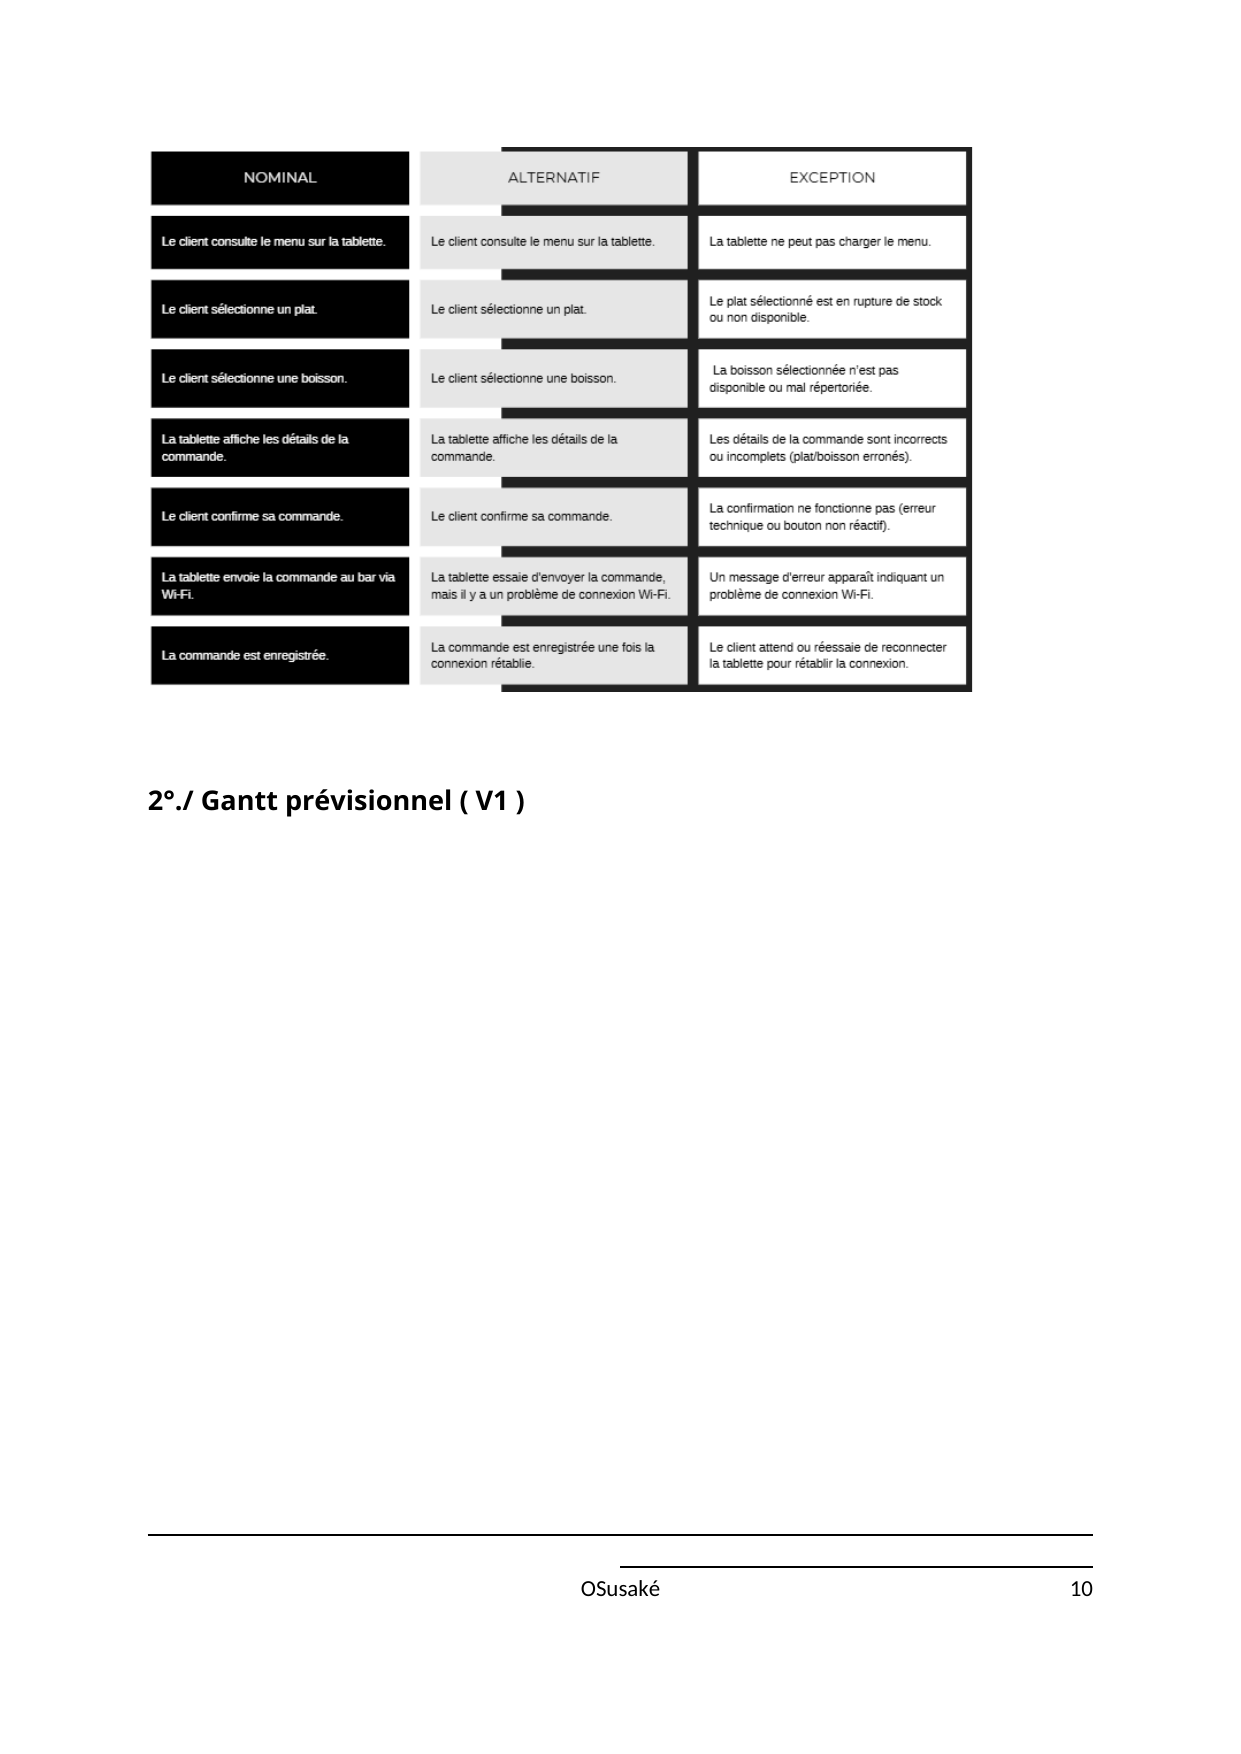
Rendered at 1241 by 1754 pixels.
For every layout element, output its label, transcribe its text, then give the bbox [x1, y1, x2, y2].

subtitle 2°./ Gantt prévisionnel ( V1 ) [148, 781, 1093, 818]
picture [147, 147, 973, 692]
